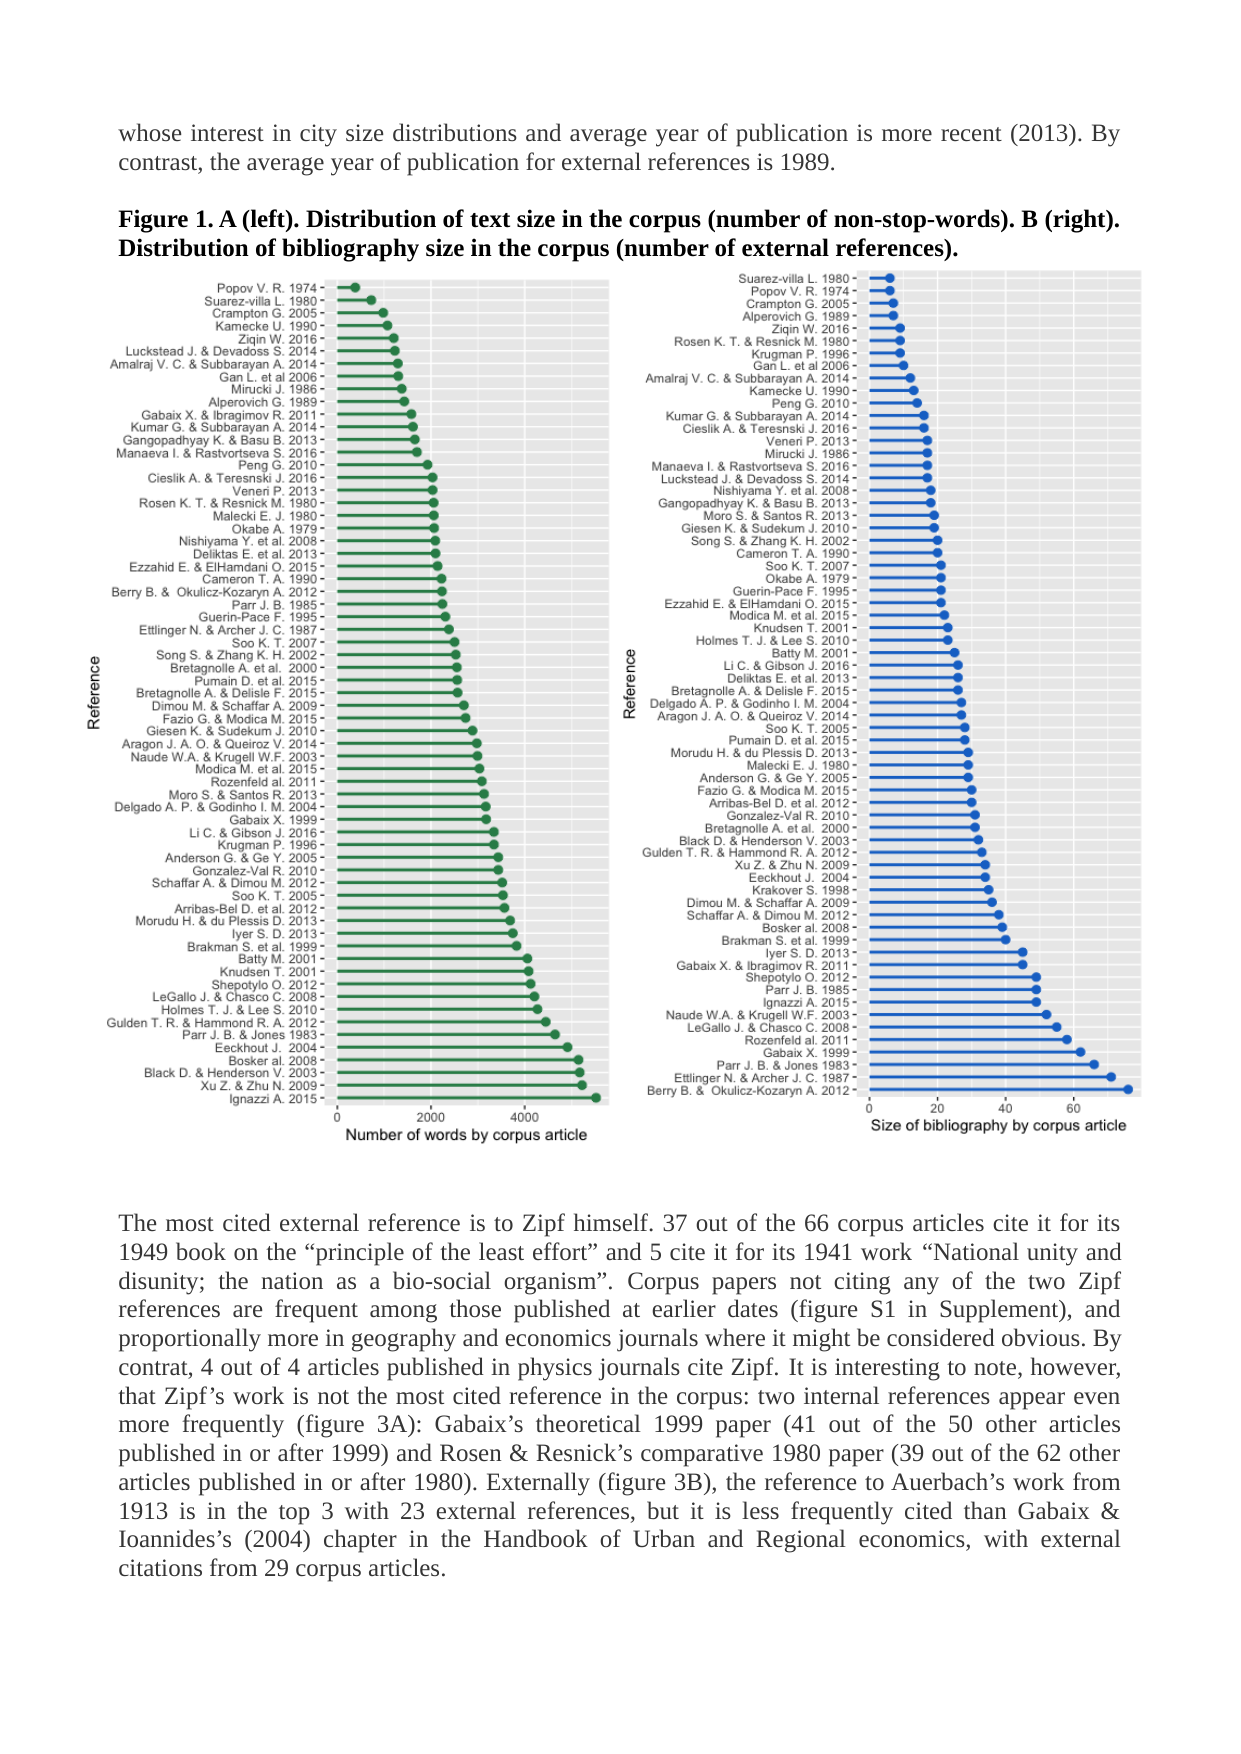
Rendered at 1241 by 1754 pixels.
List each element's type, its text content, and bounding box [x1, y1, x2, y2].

text whose interest in city size distributions and average year of publication is more recent (2013). By contrast, the average year of publication for external references is 1989. [118, 118, 1122, 176]
text Figure 1. A (left). Distribution of text size in the corpus (number of non-stop-words). B (right). Distribution of bibliography size in the corpus (number of external references). [118, 204, 1122, 262]
picture [80, 263, 1149, 1151]
text The most cited external reference is to Zipf himself. 37 out of the 66 corpus articles cite it for its 1949 book on the “principle of the least effort” and 5 cite it for its 1941 work “National unity and disunity; the nation as a bio-social organism”. Corpus papers not citing any of the two Zipf references are frequent among those published at earlier dates (figure S1 in Supplement), and proportionally more in geography and economics journals where it might be considered obvious. By contrat, 4 out of 4 articles published in physics journals cite Zipf. It is interesting to note, however, that Zipf’s work is not the most cited reference in the corpus: two internal references appear even more frequently (figure 3A): Gabaix’s theoretical 1999 paper (41 out of the 50 other articles published in or after 1999) and Rosen & Resnick’s comparative 1980 paper (39 out of the 62 other articles published in or after 1980). Externally (figure 3B), the reference to Auerbach’s work from 1913 is in the top 3 with 23 external references, but it is less frequently cited than Gabaix & Ioannides’s (2004) chapter in the Handbook of Urban and Regional economics, with external citations from 29 corpus articles. [118, 1208, 1122, 1582]
